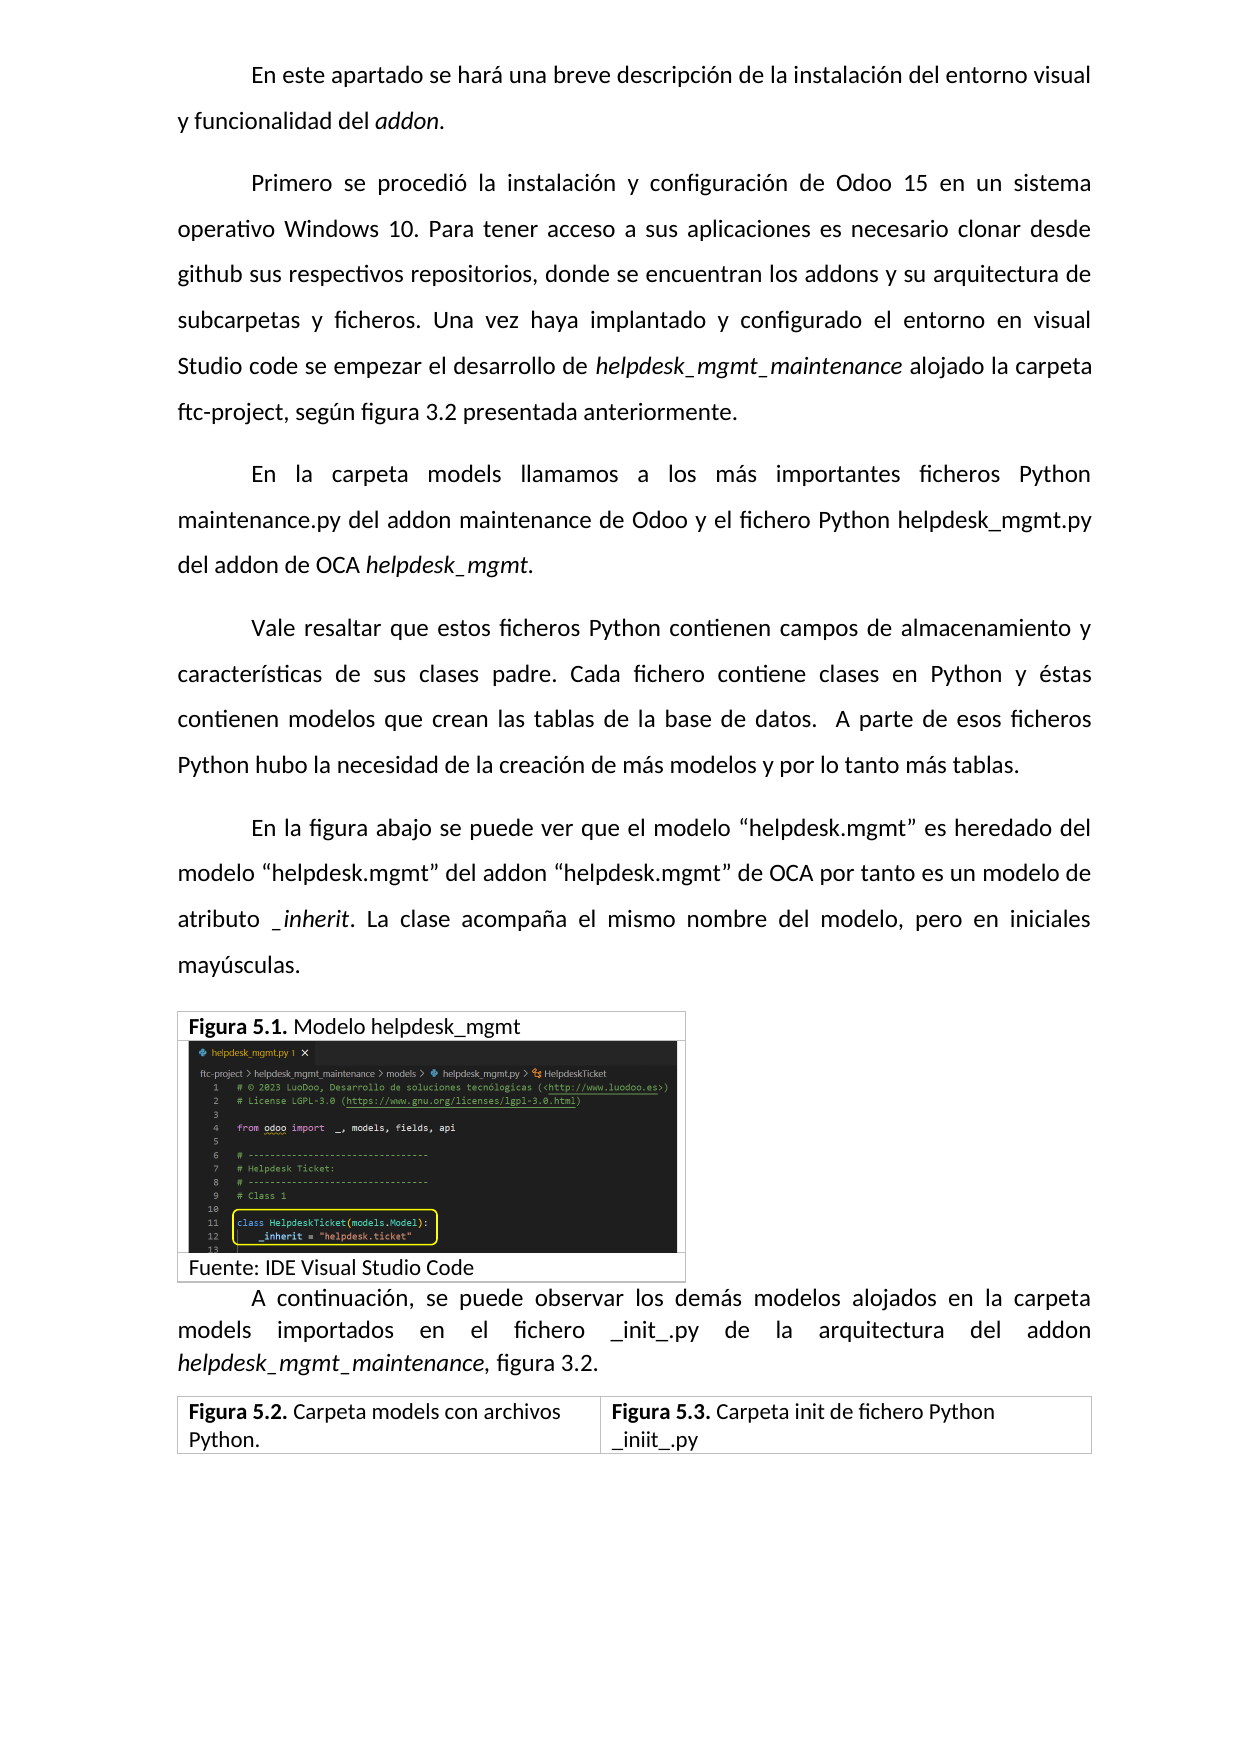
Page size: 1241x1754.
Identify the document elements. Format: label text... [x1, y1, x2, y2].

table_header Figura 5.3. Carpeta init de fichero Python _iniit_.py [601, 1397, 1091, 1453]
text En este apartado se hará una breve descripción de la instalación del entorno visual y funcionalidad del addon. [177, 59, 1093, 135]
table_header Figura 5.1. Modelo helpdesk_mgmt [178, 1012, 685, 1040]
table_header Figura 5.2. Carpeta models con archivos Python. [178, 1397, 600, 1453]
text A continuación, se puede observar los demás modelos alojados en la carpeta models importados en el fichero _init_.py de la arquitectura del addon helpdesk_mgmt_maintenance, figura 3.2. [177, 1282, 1093, 1377]
table_cell [678, 1041, 685, 1252]
table_cell Fuente: IDE Visual Studio Code [178, 1253, 685, 1281]
text Primero se procedió la instalación y configuración de Odoo 15 en un sistema operativo Windows 10. Para tener acceso a sus aplicaciones es necesario clonar desde github sus respectivos repositorios, donde se encuentran los addons y su arquitectura de subcarpetas y ficheros. Una vez haya implantado y configurado el entorno en visual Studio code se empezar el desarrollo de helpdesk_mgmt_maintenance alojado la carpeta ftc-project, según figura 3.2 presentada anteriormente. [177, 167, 1093, 426]
text En la carpeta models llamamos a los más importantes ficheros Python maintenance.py del addon maintenance de Odoo y el fichero Python helpdesk_mgmt.py del addon de OCA helpdesk_mgmt. [177, 458, 1093, 580]
table_cell [178, 1041, 188, 1252]
text En la figura abajo se puede ver que el modelo “helpdesk.mgmt” es heredado del modelo “helpdesk.mgmt” del addon “helpdesk.mgmt” de OCA por tanto es un modelo de atributo _inherit. La clase acompaña el mismo nombre del modelo, pero en iniciales mayúsculas. [177, 812, 1093, 979]
text Vale resaltar que estos ficheros Python contienen campos de almacenamiento y características de sus clases padre. Cada fichero contiene clases en Python y éstas contienen modelos que crean las tablas de la base de datos. A parte de esos ficheros Python hubo la necesidad de la creación de más modelos y por lo tanto más tablas. [177, 612, 1093, 780]
